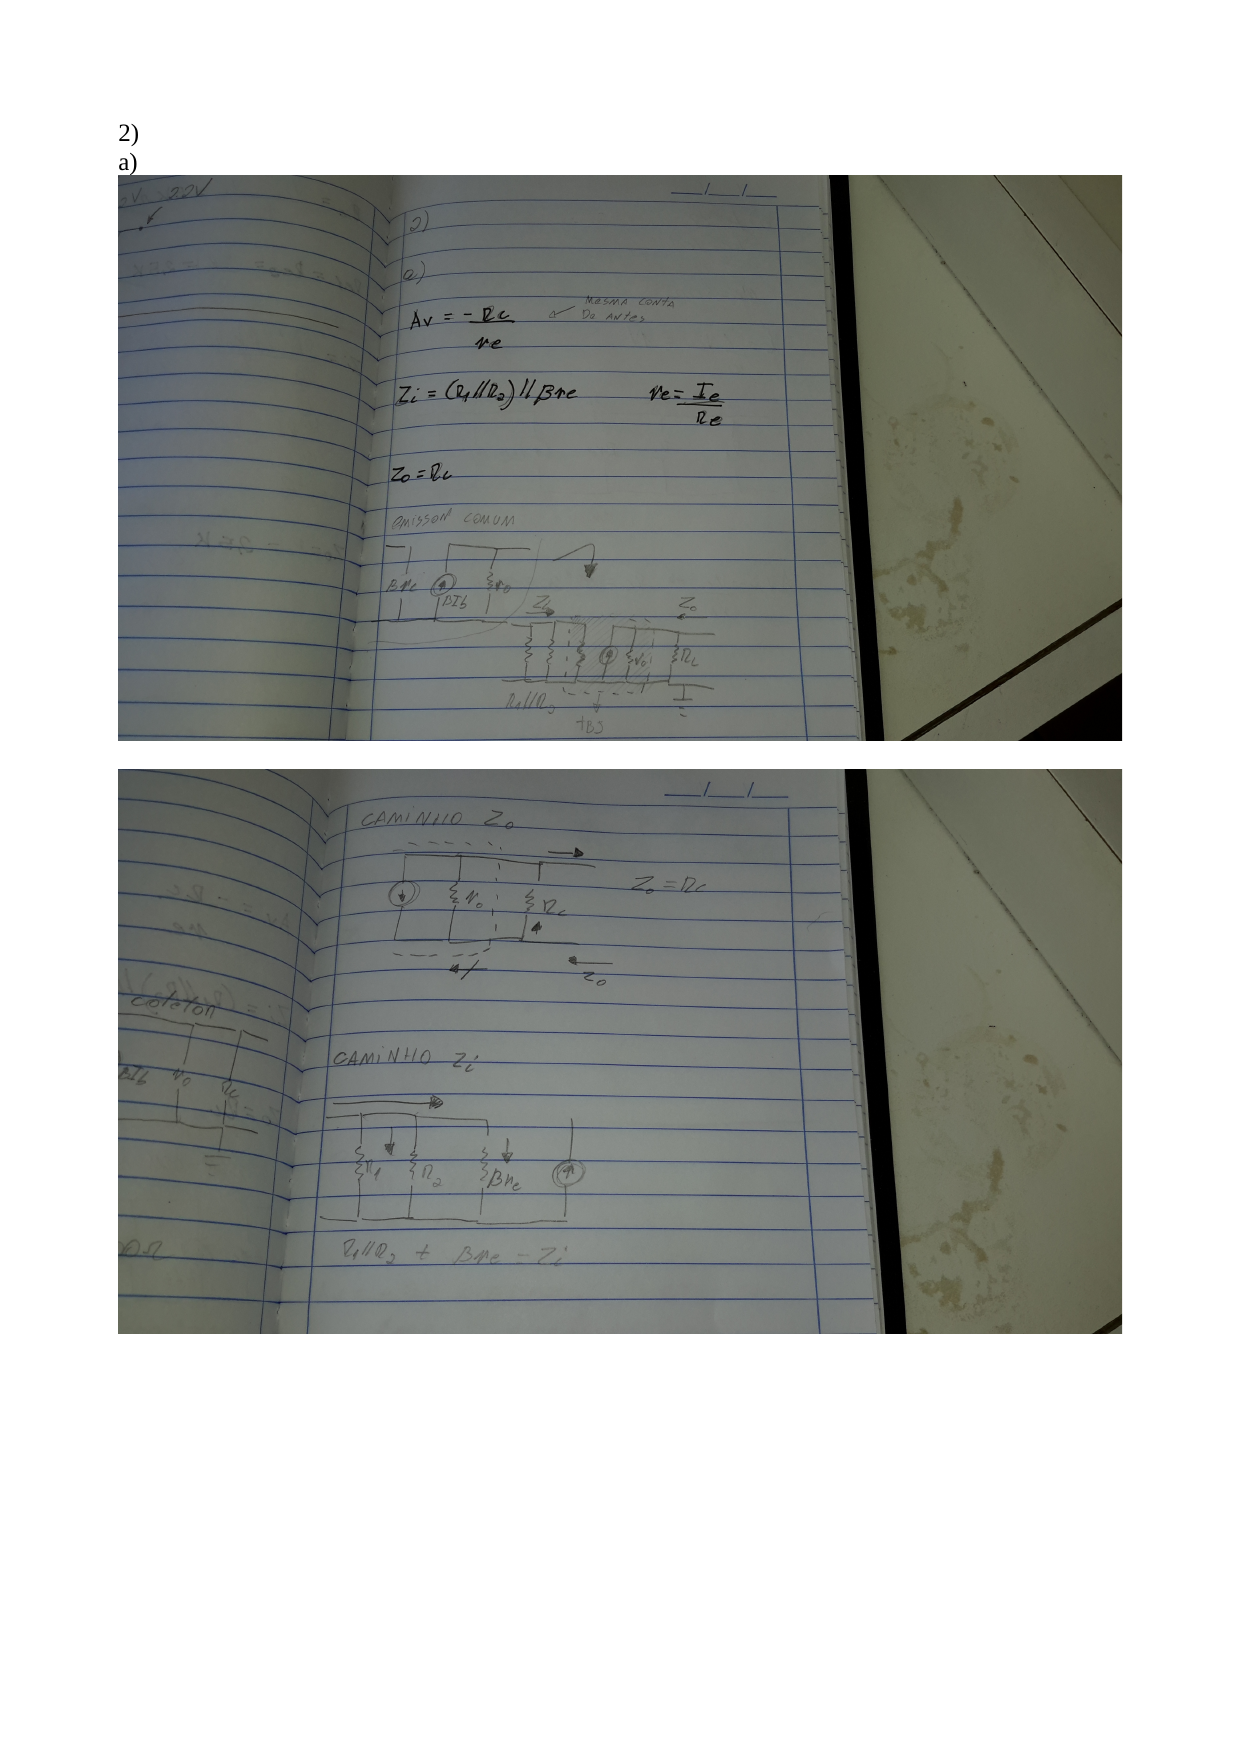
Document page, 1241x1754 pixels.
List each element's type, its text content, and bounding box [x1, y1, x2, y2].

text a) [118, 147, 1122, 175]
picture [118, 769, 1123, 1334]
text 2) [118, 118, 1122, 147]
picture [118, 175, 1123, 741]
